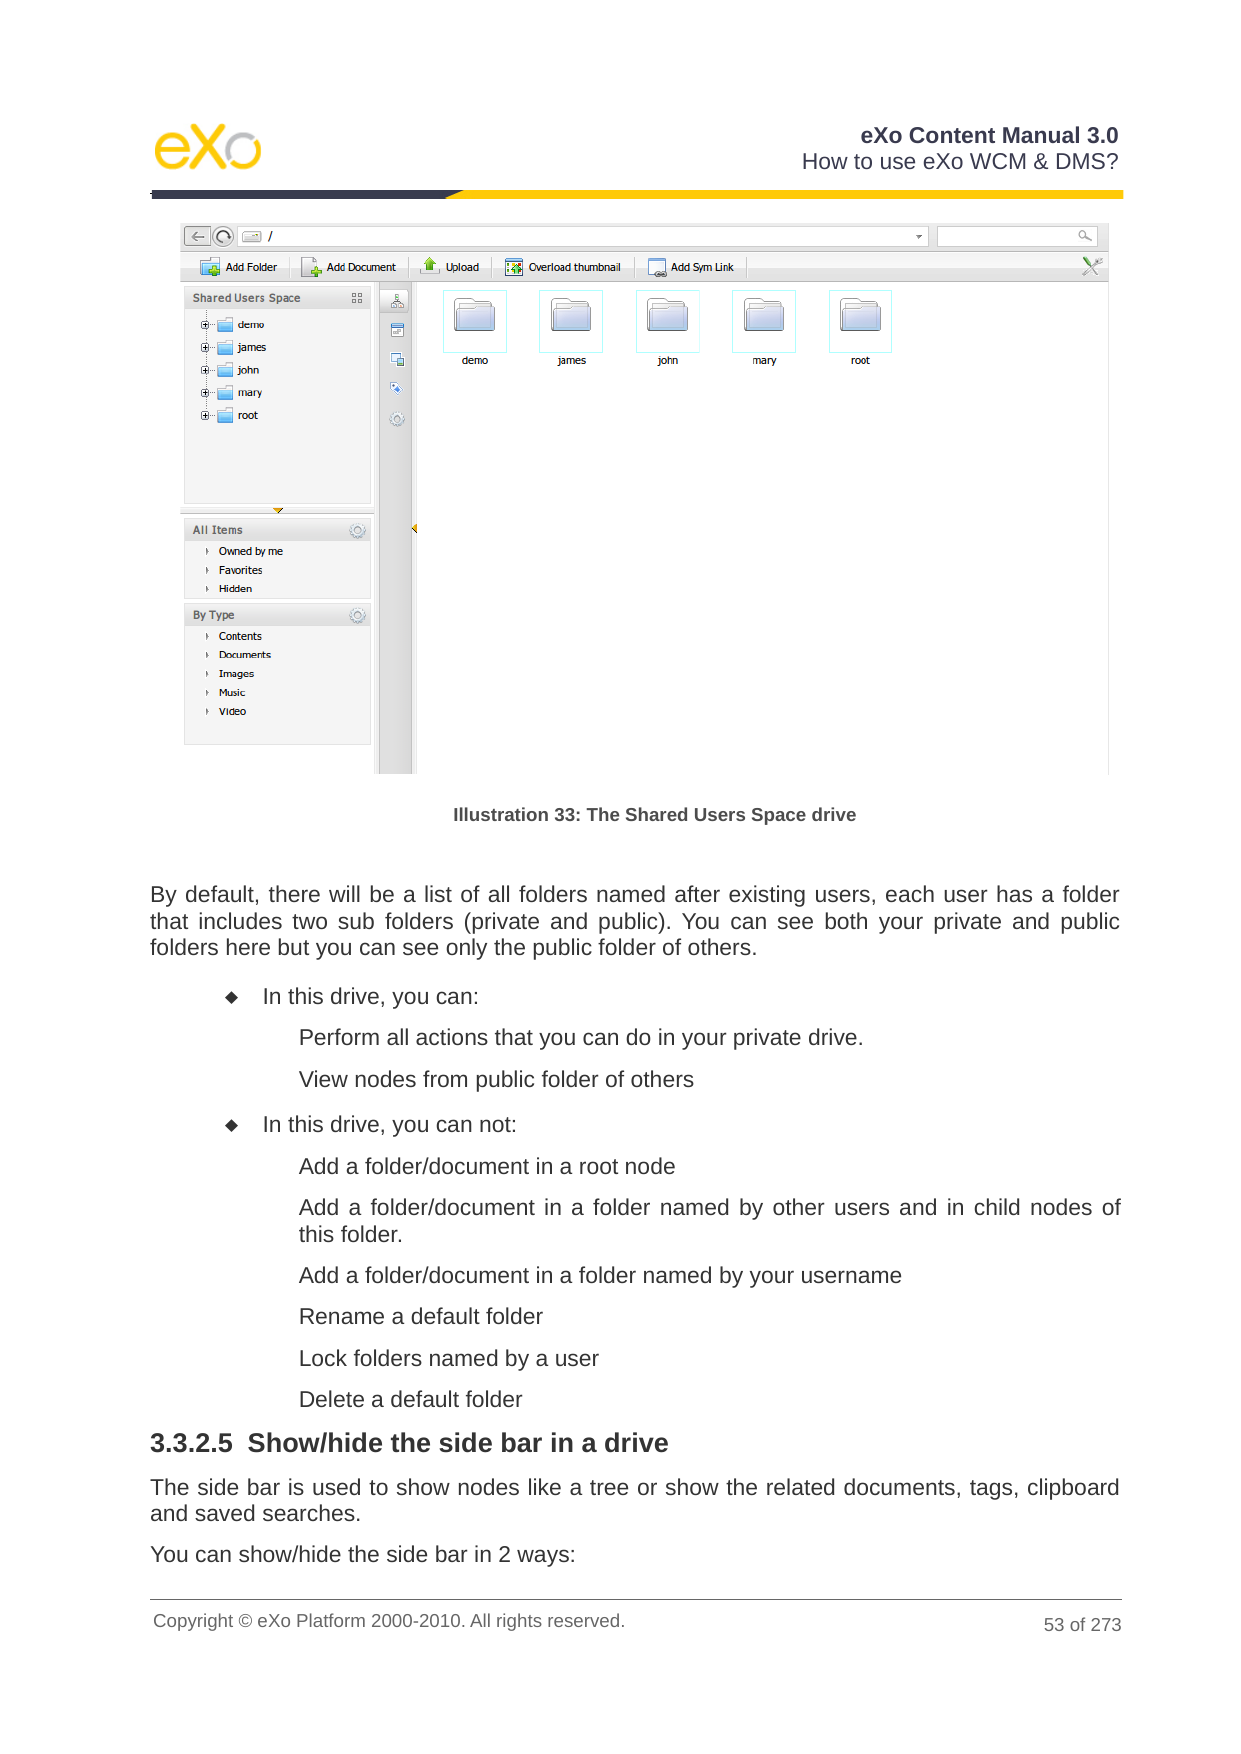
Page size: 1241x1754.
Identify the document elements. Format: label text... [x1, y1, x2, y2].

text The side bar is used to show nodes like a tree or show the related documents, tags, clipboard and saved searches. [150, 1473, 1122, 1526]
text You can show/hide the side bar in 2 ways: [150, 1541, 1122, 1568]
text By default, there will be a list of all folders named after existing users, each user has a folder that includes two sub folders (private and public). You can see both your private and public folders here but you can see only the public folder of others. [150, 881, 1122, 960]
list Add a folder/document in a folder named by your username [261, 1262, 1122, 1288]
list Delete a default folder [261, 1386, 1122, 1412]
text Illustration 33: The Shared Users Space drive [163, 298, 1146, 825]
list Perform all actions that you can do in your private drive. [261, 1024, 1122, 1051]
list In this drive, you can not: [225, 1111, 1122, 1138]
picture [155, 123, 262, 170]
list View nodes from public folder of others [261, 1066, 1122, 1092]
list Add a folder/document in a folder named by other users and in child nodes of this folder. [261, 1194, 1122, 1247]
list Rename a default folder [261, 1303, 1122, 1329]
picture [151, 190, 1124, 199]
list Lock folders named by a user [261, 1344, 1122, 1371]
list Add a folder/document in a root node [261, 1153, 1122, 1179]
subtitle Show/hide the side bar in a drive [150, 1427, 1122, 1458]
picture [180, 223, 1109, 775]
list In this drive, you can: [225, 983, 1122, 1009]
